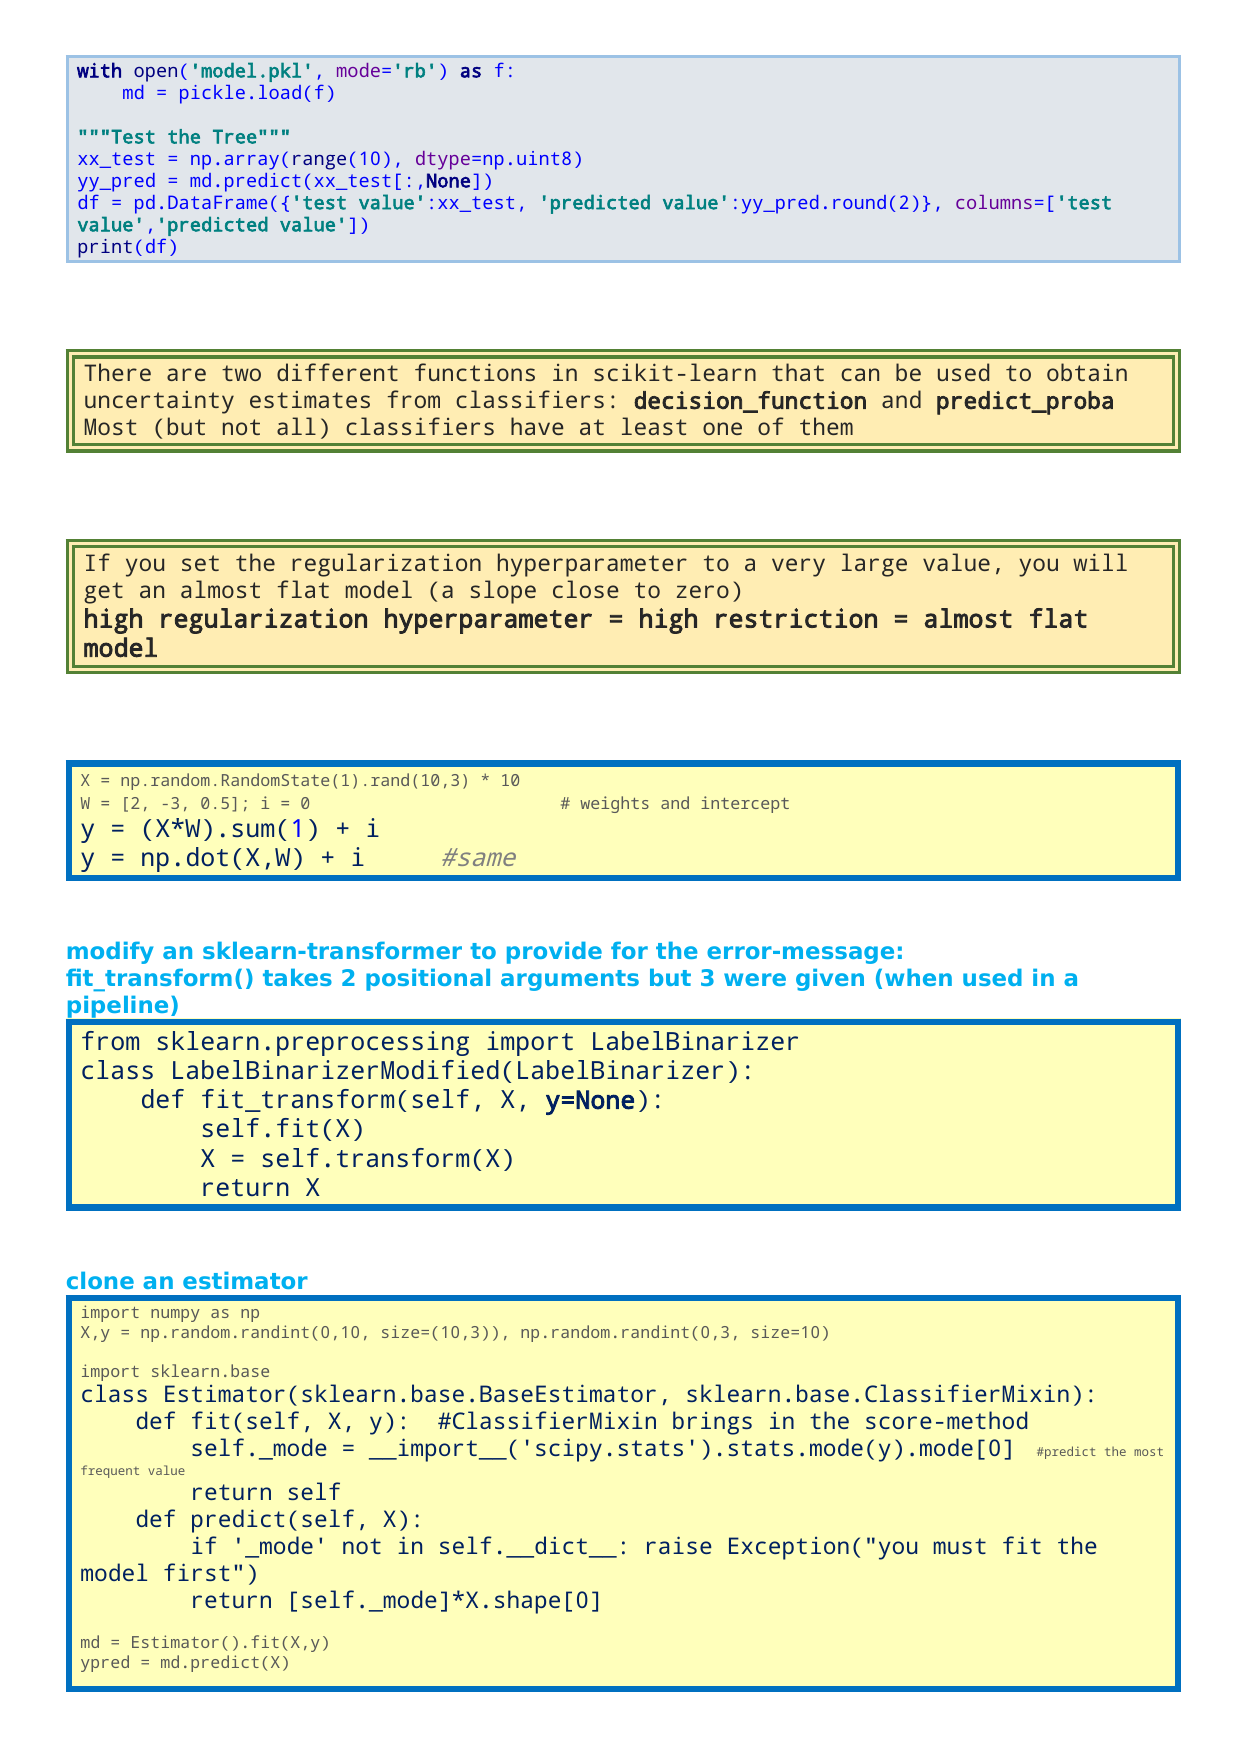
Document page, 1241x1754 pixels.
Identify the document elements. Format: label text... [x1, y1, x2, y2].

text self.fit(X) [72, 1106, 1175, 1136]
text def fit_transform(self, X, y=None): [72, 1077, 1175, 1106]
title clone an estimator [66, 1268, 1181, 1295]
text if '_mode' not in self.__dict__: raise Exception("you must fit the model first") [72, 1525, 1175, 1578]
text return [self._mode]*X.shape[0] [72, 1578, 1175, 1605]
text with open('model.pkl', mode='rb') as f: md = pickle.load(f) """Test the Tree""" xx_test = np.array(range(10), dtype=np.uint8) yy_pred = md.predict(xx_test[:,None]) df = pd.DataFrame({'test value':xx_test, 'predicted value':yy_pred.round(2)}, columns=['test value','predicted value']) print(df) [69, 58, 1178, 260]
text Most (but not all) classifiers have at least one of them [69, 403, 1178, 449]
text If you set the regularization hyperparameter to a very large value, you will get an almost flat model (a slope close to zero) [69, 542, 1178, 593]
text There are two different functions in scikit-learn that can be used to obtain uncertainty estimates from classifiers: decision_function and predict_proba [69, 352, 1178, 403]
text md = Estimator().fit(X,y) [72, 1625, 1175, 1644]
text class Estimator(sklearn.base.BaseEstimator, sklearn.base.ClassifierMixin): [72, 1373, 1175, 1400]
text import sklearn.base [72, 1354, 1175, 1373]
text high regularization hyperparameter = high restriction = almost flat model [69, 593, 1178, 671]
text from sklearn.preprocessing import LabelBinarizer [72, 1025, 1175, 1048]
text return self [72, 1471, 1175, 1498]
text X,y = np.random.randint(0,10, size=(10,3)), np.random.randint(0,3, size=10) [72, 1314, 1175, 1334]
text X = self.transform(X) [72, 1136, 1175, 1165]
text def predict(self, X): [72, 1498, 1175, 1525]
text class LabelBinarizerModified(LabelBinarizer): [72, 1048, 1175, 1077]
text X = np.random.RandomState(1).rand(10,3) * 10 W = [2, -3, 0.5]; i = 0 # weights and intercept y = (X*W).sum(1) + i y = np.dot(X,W) + i #same [72, 767, 1175, 875]
text import numpy as np [72, 1301, 1175, 1314]
text return X [72, 1165, 1175, 1204]
text def fit(self, X, y): #ClassifierMixin brings in the score-method [72, 1400, 1175, 1427]
text ypred = md.predict(X) [72, 1644, 1175, 1664]
text self._mode = __import__('scipy.stats').stats.mode(y).mode[0] #predict the most frequent value [72, 1427, 1175, 1471]
title fit_transform() takes 2 positional arguments but 3 were given (when used in a pipeline) [66, 965, 1181, 1018]
title modify an sklearn-transformer to provide for the error-message: [66, 938, 1181, 965]
